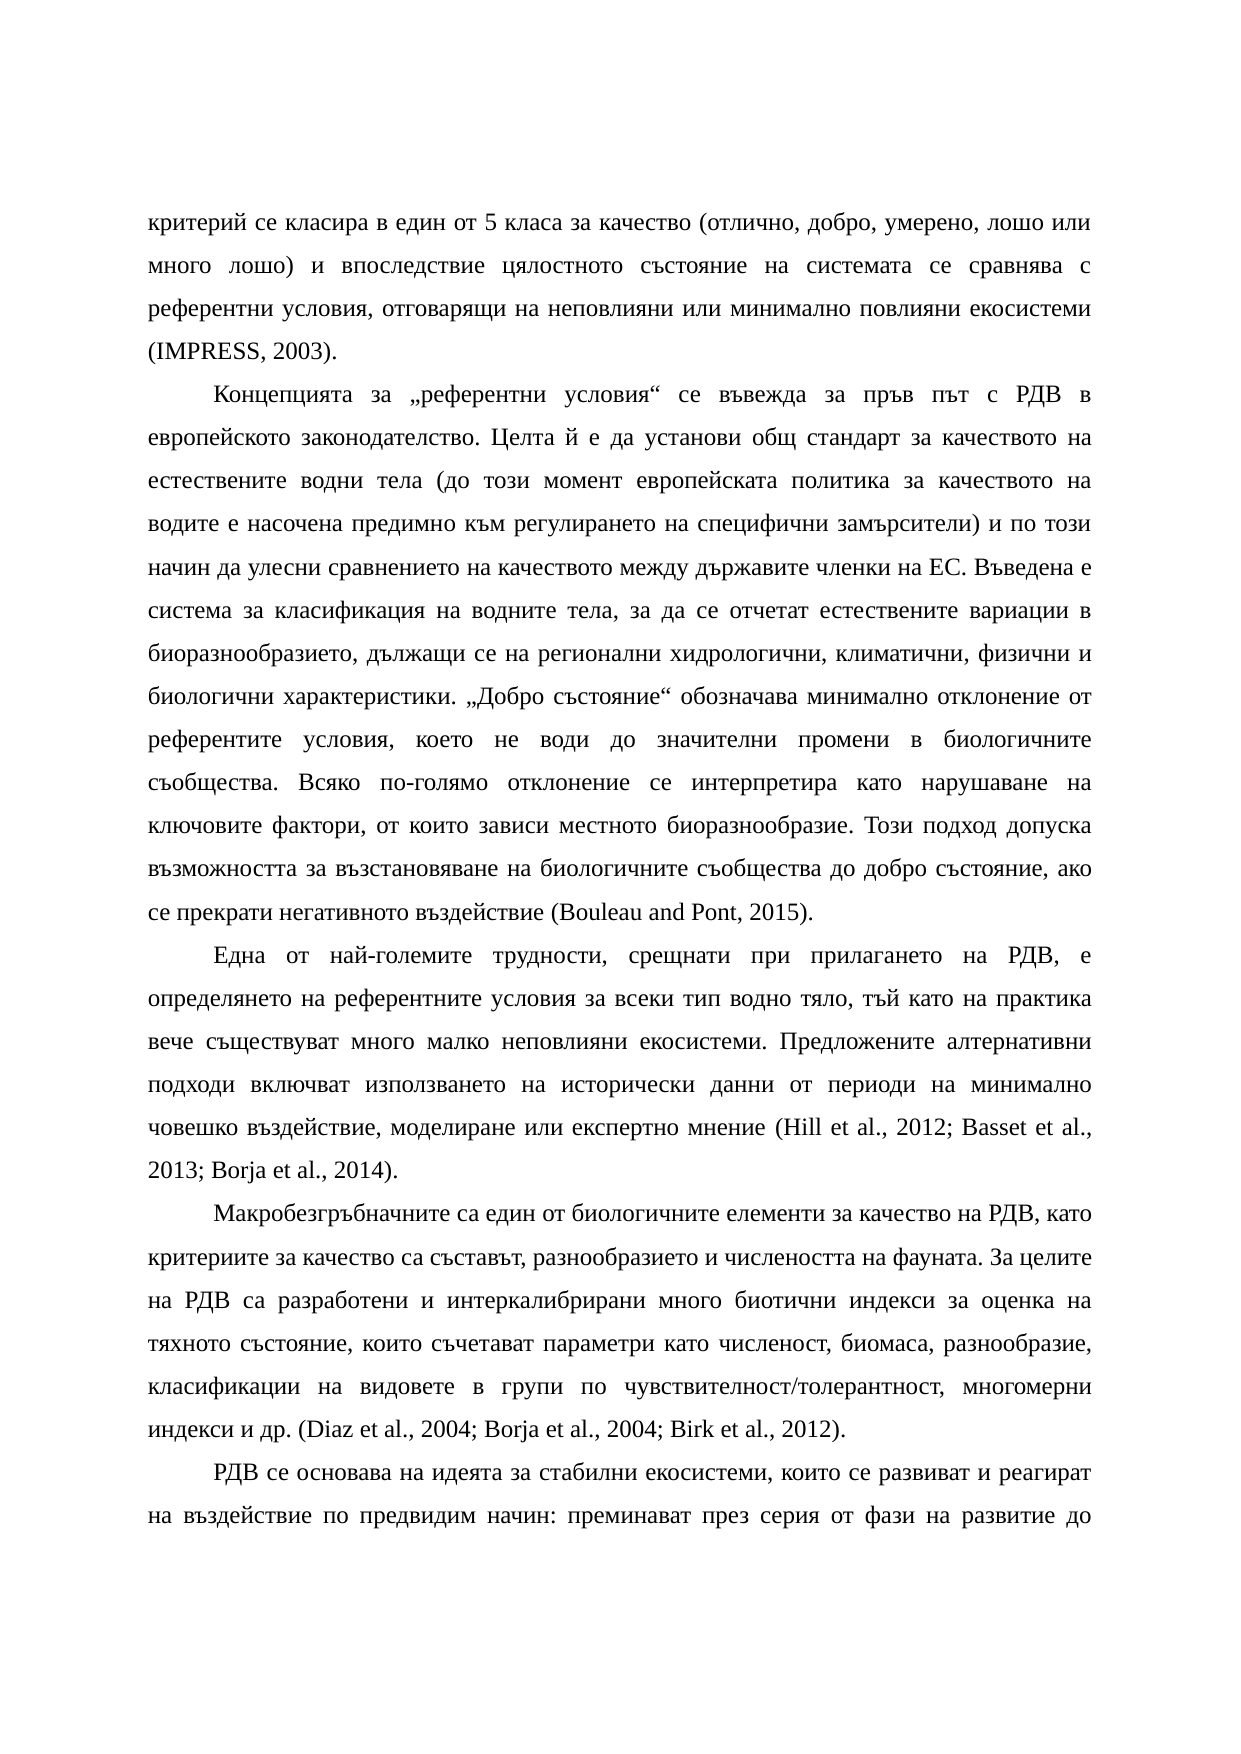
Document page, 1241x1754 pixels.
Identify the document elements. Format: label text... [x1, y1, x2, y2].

text Концепцията за „референтни условия“ се въвежда за пръв път с РДВ в европейското законодателство. Целта й е да установи общ стандарт за качеството на естествените водни тела (до този момент европейската политика за качеството на водите е насочена предимно към регулирането на специфични замърсители) и по този начин да улесни сравнението на качеството между държавите членки на ЕС. Въведена е система за класификация на водните тела, за да се отчетат естествените вариации в биоразнообразието, дължащи се на регионални хидрологични, климатични, физични и биологични характеристики. „Добро състояние“ обозначава минимално отклонение от референтите условия, което не води до значителни промени в биологичните съобщества. Всяко по-голямо отклонение се интерпретира като нарушаване на ключовите фактори, от които зависи местното биоразнообразие. Този подход допуска възможността за възстановяване на биологичните съобщества до добро състояние, ако се прекрати негативното въздействие (Bouleau and Pont, 2015). [148, 379, 1093, 925]
text Една от най-големите трудности, срещнати при прилагането на РДВ, е определянето на референтните условия за всеки тип водно тяло, тъй като на практика вече съществуват много малко неповлияни екосистеми. Предложените алтернативни подходи включват използването на исторически данни от периоди на минимално човешко въздействие, моделиране или експертно мнение (Hill et al., 2012; Basset et al., 2013; Borja et al., 2014). [148, 940, 1093, 1184]
text Макробезгръбначните са един от биологичните елементи за качество на РДВ, като критериите за качество са съставът, разнообразието и числеността на фауната. За целите на РДВ са разработени и интеркалибрирани много биотични индекси за оценка на тяхното състояние, които съчетават параметри като численост, биомаса, разнообразие, класификации на видовете в групи по чувствителност/толерантност, многомерни индекси и др. (Diaz et al., 2004; Borja et al., 2004; Birk et al., 2012). [148, 1198, 1093, 1443]
text критерий се класира в един от 5 класа за качество (отлично, добро, умерено, лошо или много лошо) и впоследствие цялостното състояние на системата се сравнява с референтни условия, отговарящи на неповлияни или минимално повлияни екосистеми (IMPRESS, 2003). [148, 207, 1093, 365]
text РДВ се основава на идеята за стабилни екосистеми, които се развиват и реагират на въздействие по предвидим начин: преминават през серия от фази на развитие до [148, 1457, 1093, 1529]
